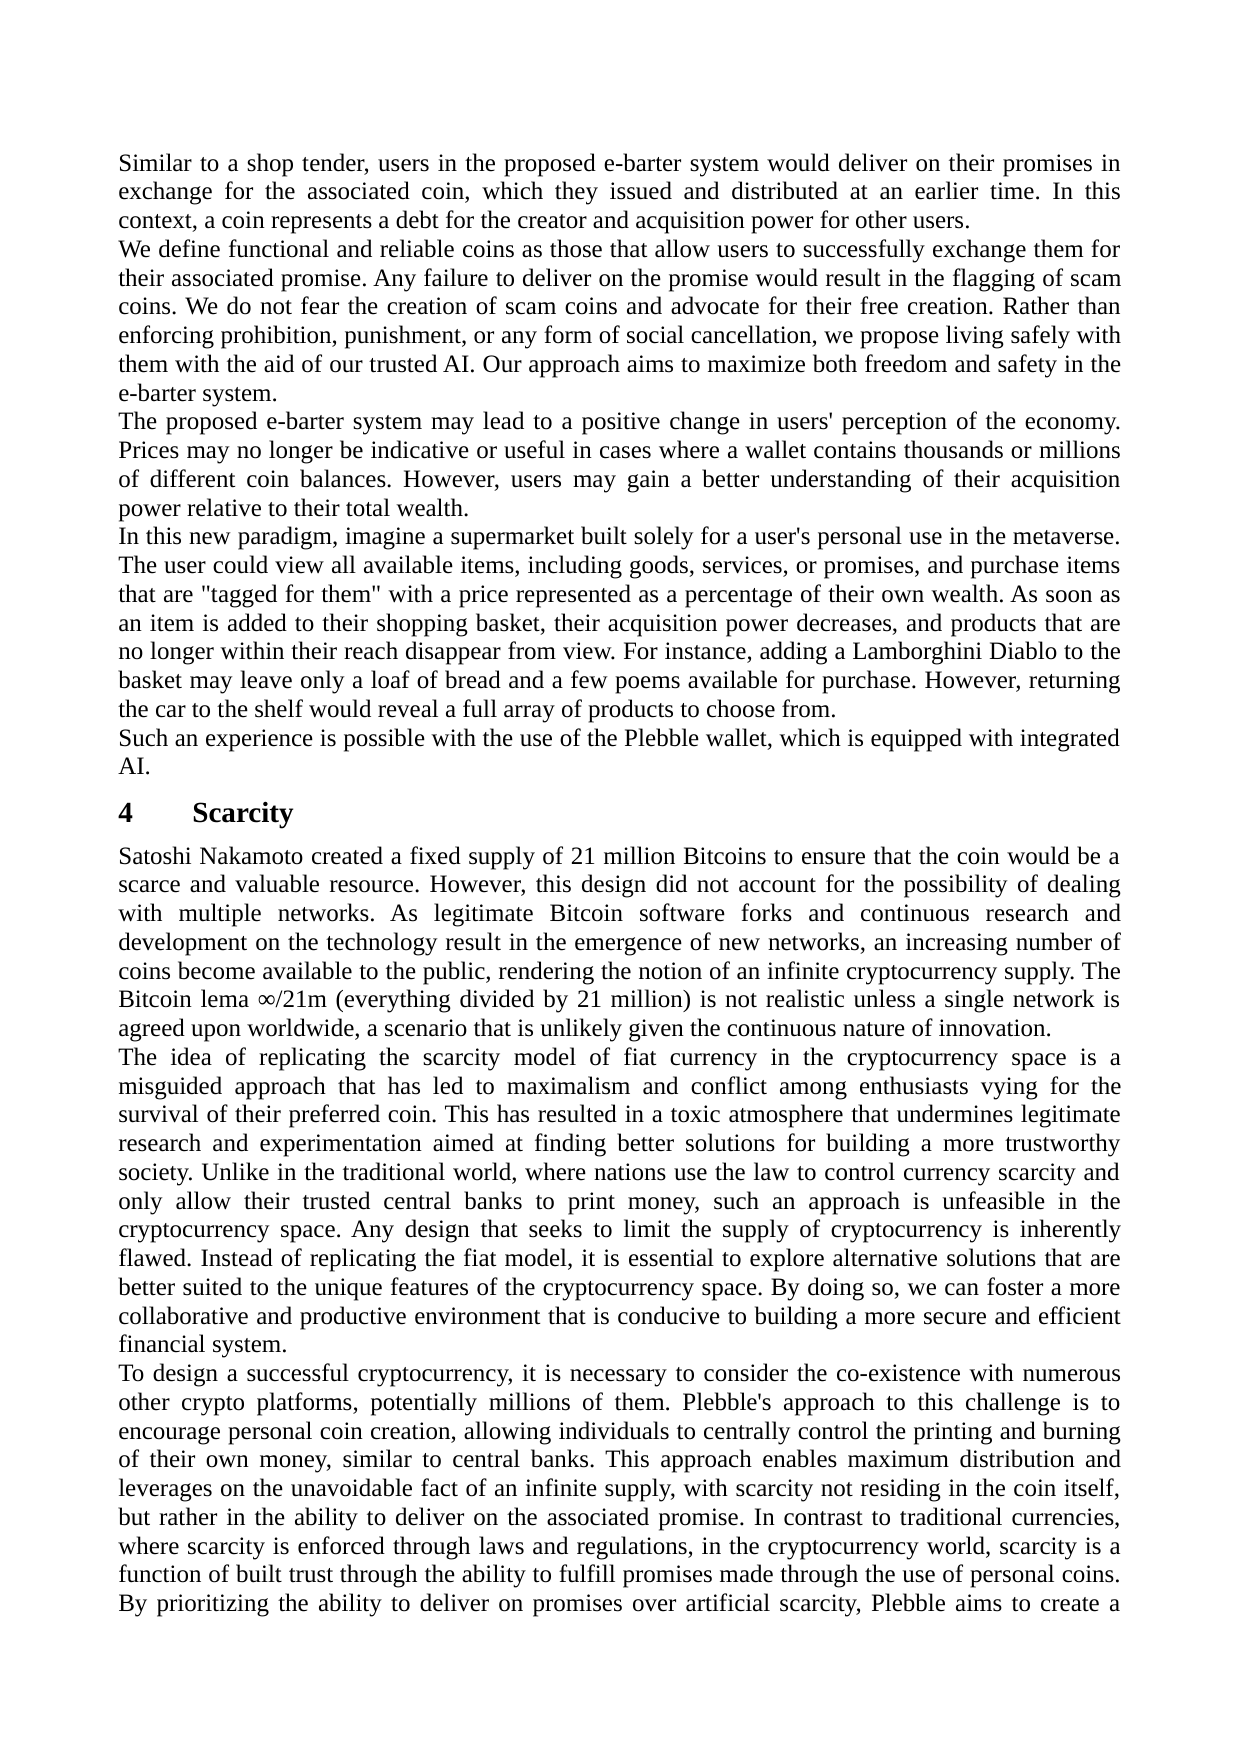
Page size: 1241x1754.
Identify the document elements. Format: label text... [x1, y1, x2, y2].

text Such an experience is possible with the use of the Plebble wallet, which is equipped with integrated AI. [118, 723, 1122, 780]
text The idea of replicating the scarcity model of fiat currency in the cryptocurrency space is a misguided approach that has led to maximalism and conflict among enthusiasts vying for the survival of their preferred coin. This has resulted in a toxic atmosphere that undermines legitimate research and experimentation aimed at finding better solutions for building a more trustworthy society. Unlike in the traditional world, where nations use the law to control currency scarcity and only allow their trusted central banks to print money, such an approach is unfeasible in the cryptocurrency space. Any design that seeks to limit the supply of cryptocurrency is inherently flawed. Instead of replicating the fiat model, it is essential to explore alternative solutions that are better suited to the unique features of the cryptocurrency space. By doing so, we can foster a more collaborative and productive environment that is conducive to building a more secure and efficient financial system. [118, 1042, 1122, 1358]
text We define functional and reliable coins as those that allow users to successfully exchange them for their associated promise. Any failure to deliver on the promise would result in the flagging of scam coins. We do not fear the creation of scam coins and advocate for their free creation. Rather than enforcing prohibition, punishment, or any form of social cancellation, we propose living safely with them with the aid of our trusted AI. Our approach aims to maximize both freedom and safety in the e-barter system. [118, 234, 1122, 406]
text Satoshi Nakamoto created a fixed supply of 21 million Bitcoins to ensure that the coin would be a scarce and valuable resource. However, this design did not account for the possibility of dealing with multiple networks. As legitimate Bitcoin software forks and continuous research and development on the technology result in the emergence of new networks, an increasing number of coins become available to the public, rendering the notion of an infinite cryptocurrency supply. The Bitcoin lema ∞/21m (everything divided by 21 million) is not realistic unless a single network is agreed upon worldwide, a scenario that is unlikely given the continuous nature of innovation. [118, 841, 1122, 1042]
subtitle Scarcity [118, 795, 1122, 828]
text Similar to a shop tender, users in the proposed e-barter system would deliver on their promises in exchange for the associated coin, which they issued and distributed at an earlier time. In this context, a coin represents a debt for the creator and acquisition power for other users. [118, 148, 1122, 234]
text To design a successful cryptocurrency, it is necessary to consider the co-existence with numerous other crypto platforms, potentially millions of them. Plebble's approach to this challenge is to encourage personal coin creation, allowing individuals to centrally control the printing and burning of their own money, similar to central banks. This approach enables maximum distribution and leverages on the unavoidable fact of an infinite supply, with scarcity not residing in the coin itself, but rather in the ability to deliver on the associated promise. In contrast to traditional currencies, where scarcity is enforced through laws and regulations, in the cryptocurrency world, scarcity is a function of built trust through the ability to fulfill promises made through the use of personal coins. By prioritizing the ability to deliver on promises over artificial scarcity, Plebble aims to create a [118, 1358, 1122, 1617]
text The proposed e-barter system may lead to a positive change in users' perception of the economy. Prices may no longer be indicative or useful in cases where a wallet contains thousands or millions of different coin balances. However, users may gain a better understanding of their acquisition power relative to their total wealth. [118, 406, 1122, 521]
text In this new paradigm, imagine a supermarket built solely for a user's personal use in the metaverse. The user could view all available items, including goods, services, or promises, and purchase items that are "tagged for them" with a price represented as a percentage of their own wealth. As soon as an item is added to their shopping basket, their acquisition power decreases, and products that are no longer within their reach disappear from view. For instance, adding a Lamborghini Diablo to the basket may leave only a loaf of bread and a few poems available for purchase. However, returning the car to the shelf would reveal a full array of products to choose from. [118, 521, 1122, 723]
